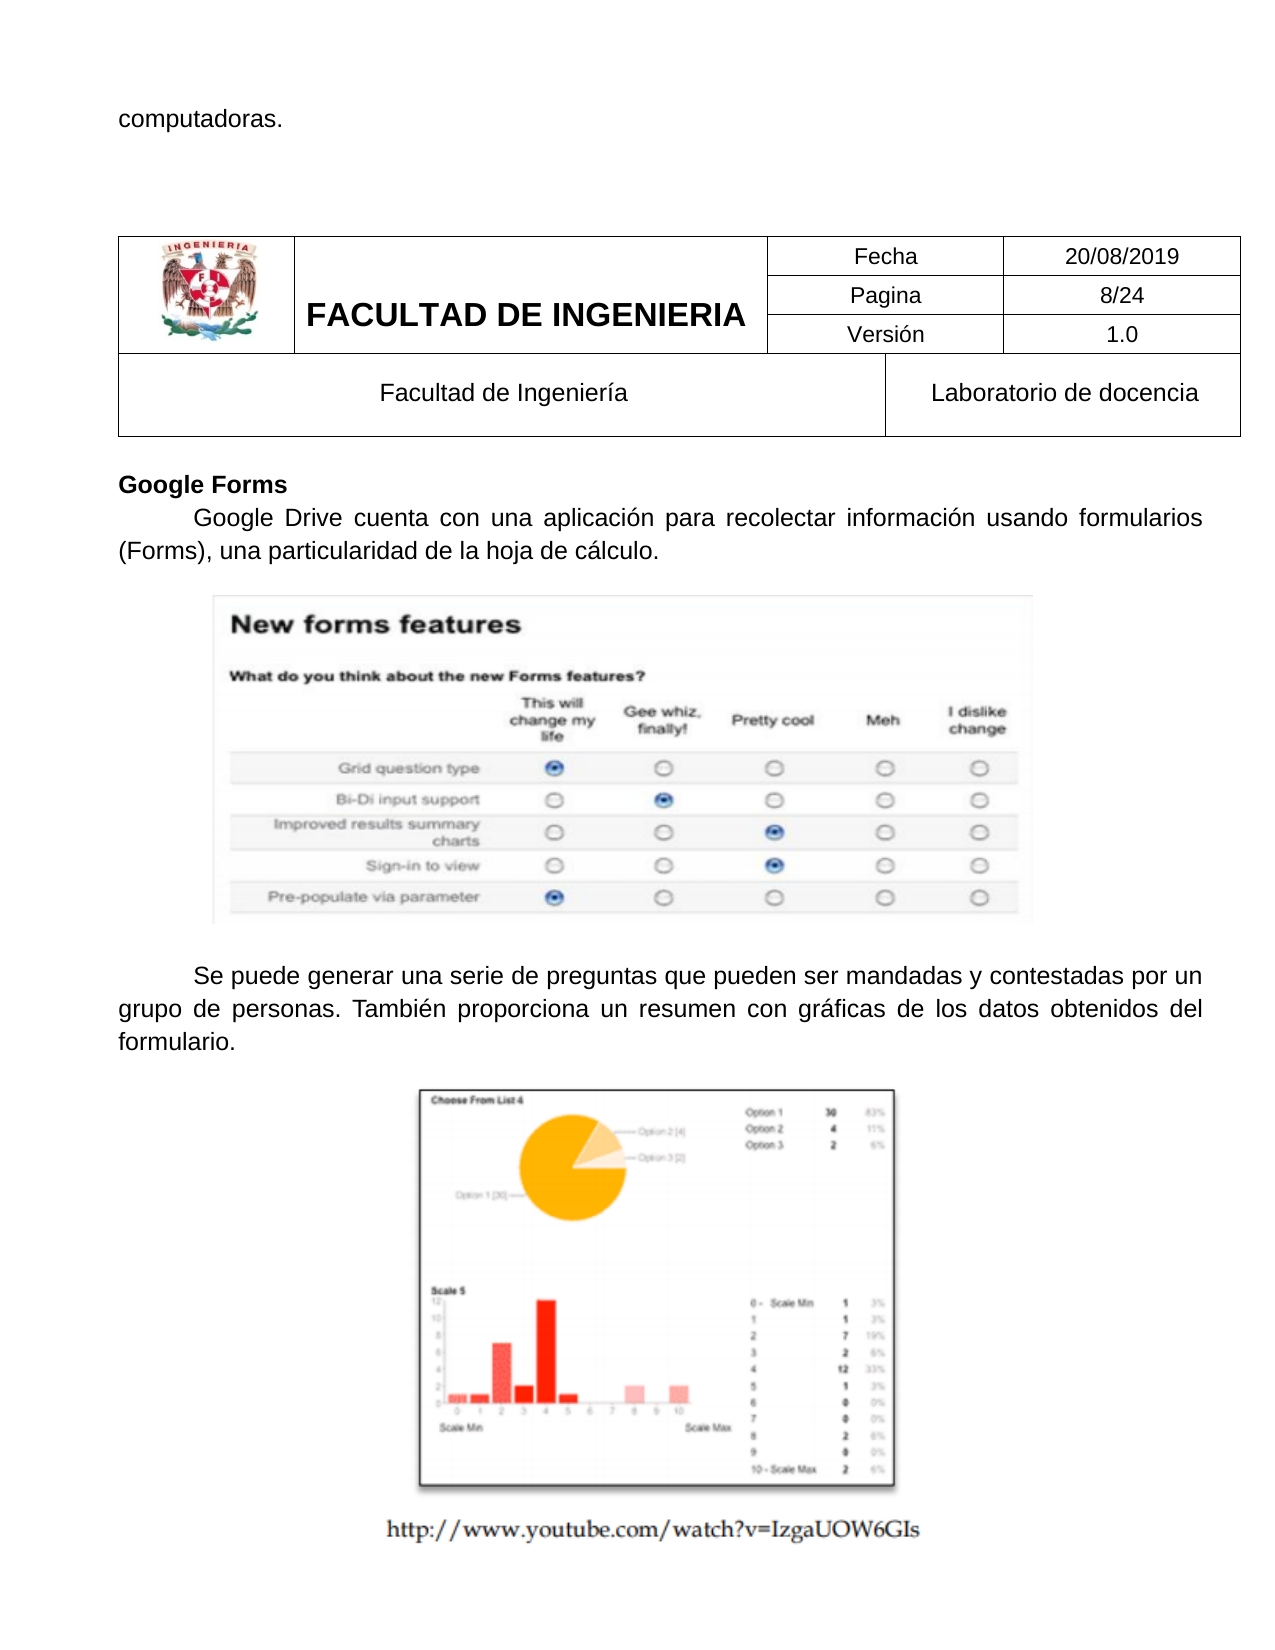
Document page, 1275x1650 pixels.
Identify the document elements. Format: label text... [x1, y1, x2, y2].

table_cell Facultad de Ingeniería [119, 354, 885, 436]
table_cell 8/24 [1004, 276, 1240, 314]
table_header Fecha [768, 237, 1003, 275]
table_header FACULTAD DE INGENIERIA [295, 237, 767, 353]
text computadoras. [118, 104, 1205, 132]
text Google Forms [118, 469, 1205, 498]
table_cell 1.0 [1004, 315, 1240, 353]
table_cell Versión [768, 315, 1003, 353]
table_cell Pagina [768, 276, 1003, 314]
text Google Drive cuenta con una aplicación para recolectar información usando formularios (Forms), una particularidad de la hoja de cálculo. [118, 503, 1205, 564]
table_cell Laboratorio de docencia [886, 354, 1240, 436]
table_header [119, 237, 294, 353]
table_header 20/08/2019 [1004, 237, 1240, 275]
text Se puede generar una serie de preguntas que pueden ser mandadas y contestadas por un grupo de personas. También proporciona un resumen con gráficas de los datos obtenidos del formulario. [118, 961, 1205, 1056]
